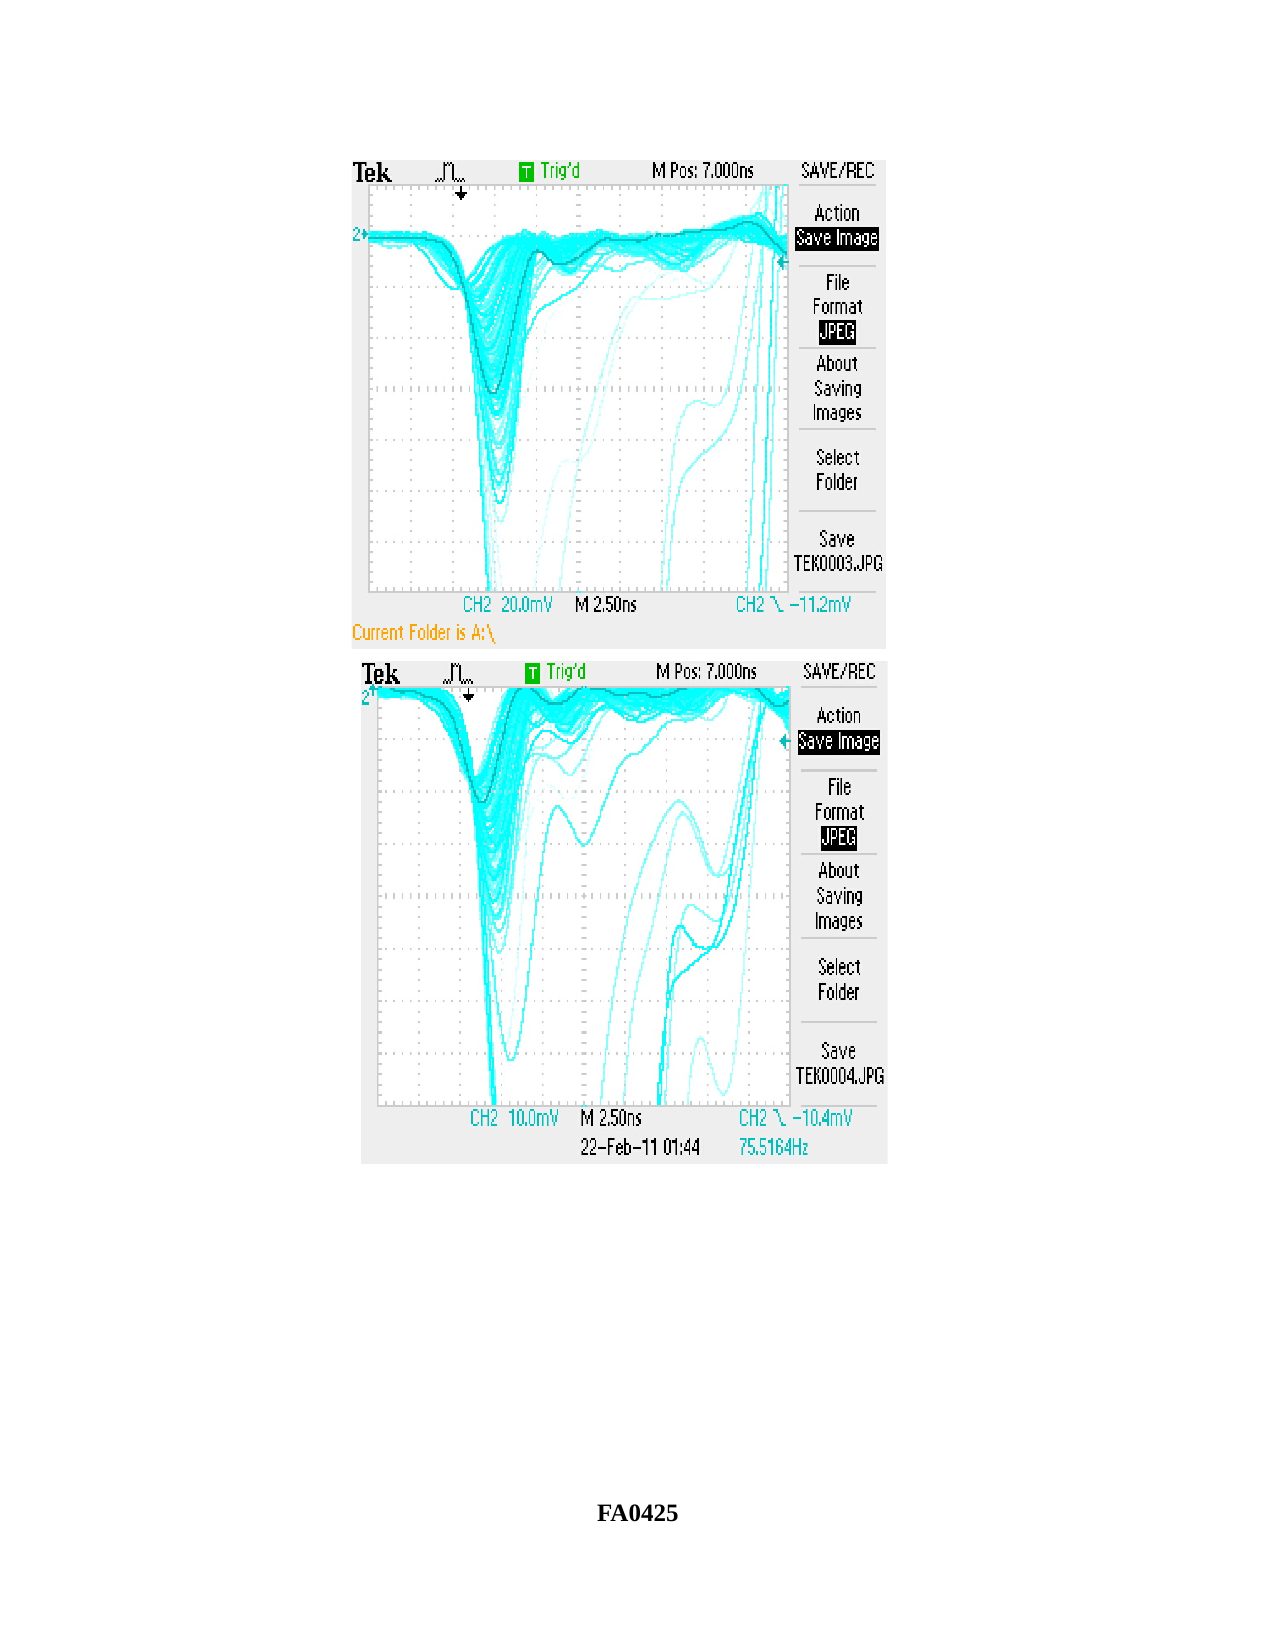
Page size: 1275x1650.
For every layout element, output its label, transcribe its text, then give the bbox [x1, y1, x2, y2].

picture [351, 160, 887, 649]
text FA0425 [118, 1498, 1157, 1527]
picture [361, 661, 888, 1164]
